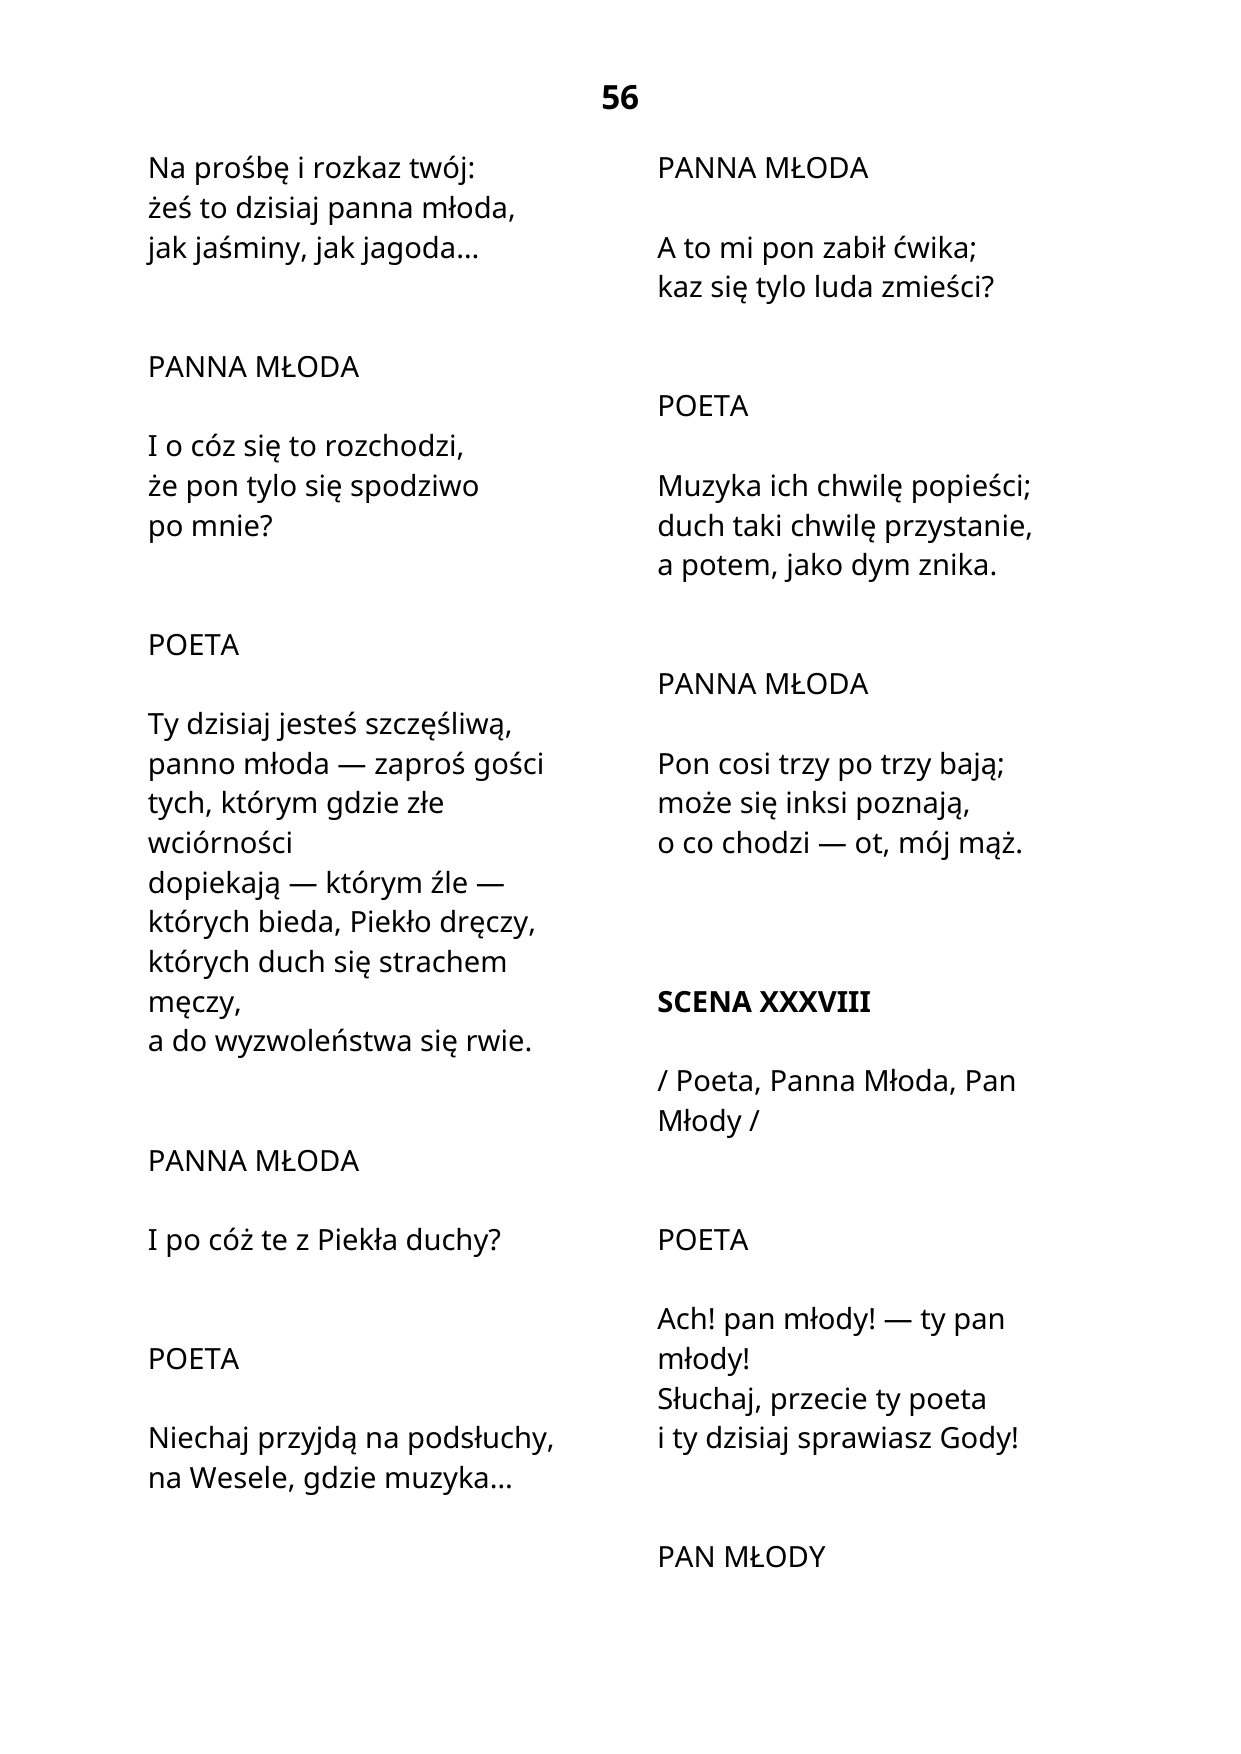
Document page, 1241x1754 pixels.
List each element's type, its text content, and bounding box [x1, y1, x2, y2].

text Ty dzisiaj jesteś szczęśliwą, [148, 703, 583, 743]
text kaz się tylo luda zmieści? [657, 267, 1093, 306]
text na Wesele, gdzie muzyka… [148, 1457, 583, 1497]
text POETA [148, 624, 583, 663]
text Pon cosi trzy po trzy bają; [657, 743, 1093, 783]
text Słuchaj, przecie ty poeta [657, 1378, 1093, 1418]
text jak jaśminy, jak jagoda… [148, 227, 583, 267]
text dopiekają — którym źle — [148, 862, 583, 902]
text których duch się strachem męczy, [148, 941, 583, 1021]
text żeś to dzisiaj panna młoda, [148, 187, 583, 227]
text POETA [657, 386, 1093, 425]
text I po cóż te z Piekła duchy? [148, 1219, 583, 1259]
text o co chodzi — ot, mój mąż. [657, 822, 1093, 862]
text Niechaj przyjdą na podsłuchy, [148, 1418, 583, 1457]
text po mnie? [148, 505, 583, 544]
text Ach! pan młody! — ty pan młody! [657, 1298, 1093, 1378]
text / Poeta, Panna Młoda, Pan Młody / [657, 1060, 1093, 1140]
text a do wyzwoleństwa się rwie. [148, 1021, 583, 1060]
text że pon tylo się spodziwo [148, 465, 583, 505]
text PANNA MŁODA [148, 1140, 583, 1179]
text A to mi pon zabił ćwika; [657, 227, 1093, 267]
text POETA [148, 1338, 583, 1378]
text PANNA MŁODA [148, 346, 583, 386]
text Muzyka ich chwilę popieści; [657, 465, 1093, 505]
text duch taki chwilę przystanie, [657, 505, 1093, 544]
text może się inksi poznają, [657, 783, 1093, 822]
text tych, którym gdzie złe wciórności [148, 783, 583, 862]
text PAN MŁODY [657, 1537, 1093, 1576]
text i ty dzisiaj sprawiasz Gody! [657, 1418, 1093, 1457]
text PANNA MŁODA [657, 148, 1093, 187]
text POETA [657, 1219, 1093, 1259]
text których bieda, Piekło dręczy, [148, 902, 583, 941]
text a potem, jako dym znika. [657, 544, 1093, 584]
text PANNA MŁODA [657, 663, 1093, 703]
text I o cóz się to rozchodzi, [148, 425, 583, 465]
text panno młoda — zaproś gości [148, 743, 583, 783]
text Na prośbę i rozkaz twój: [148, 148, 583, 187]
text SCENA XXXVIII [657, 981, 1093, 1021]
